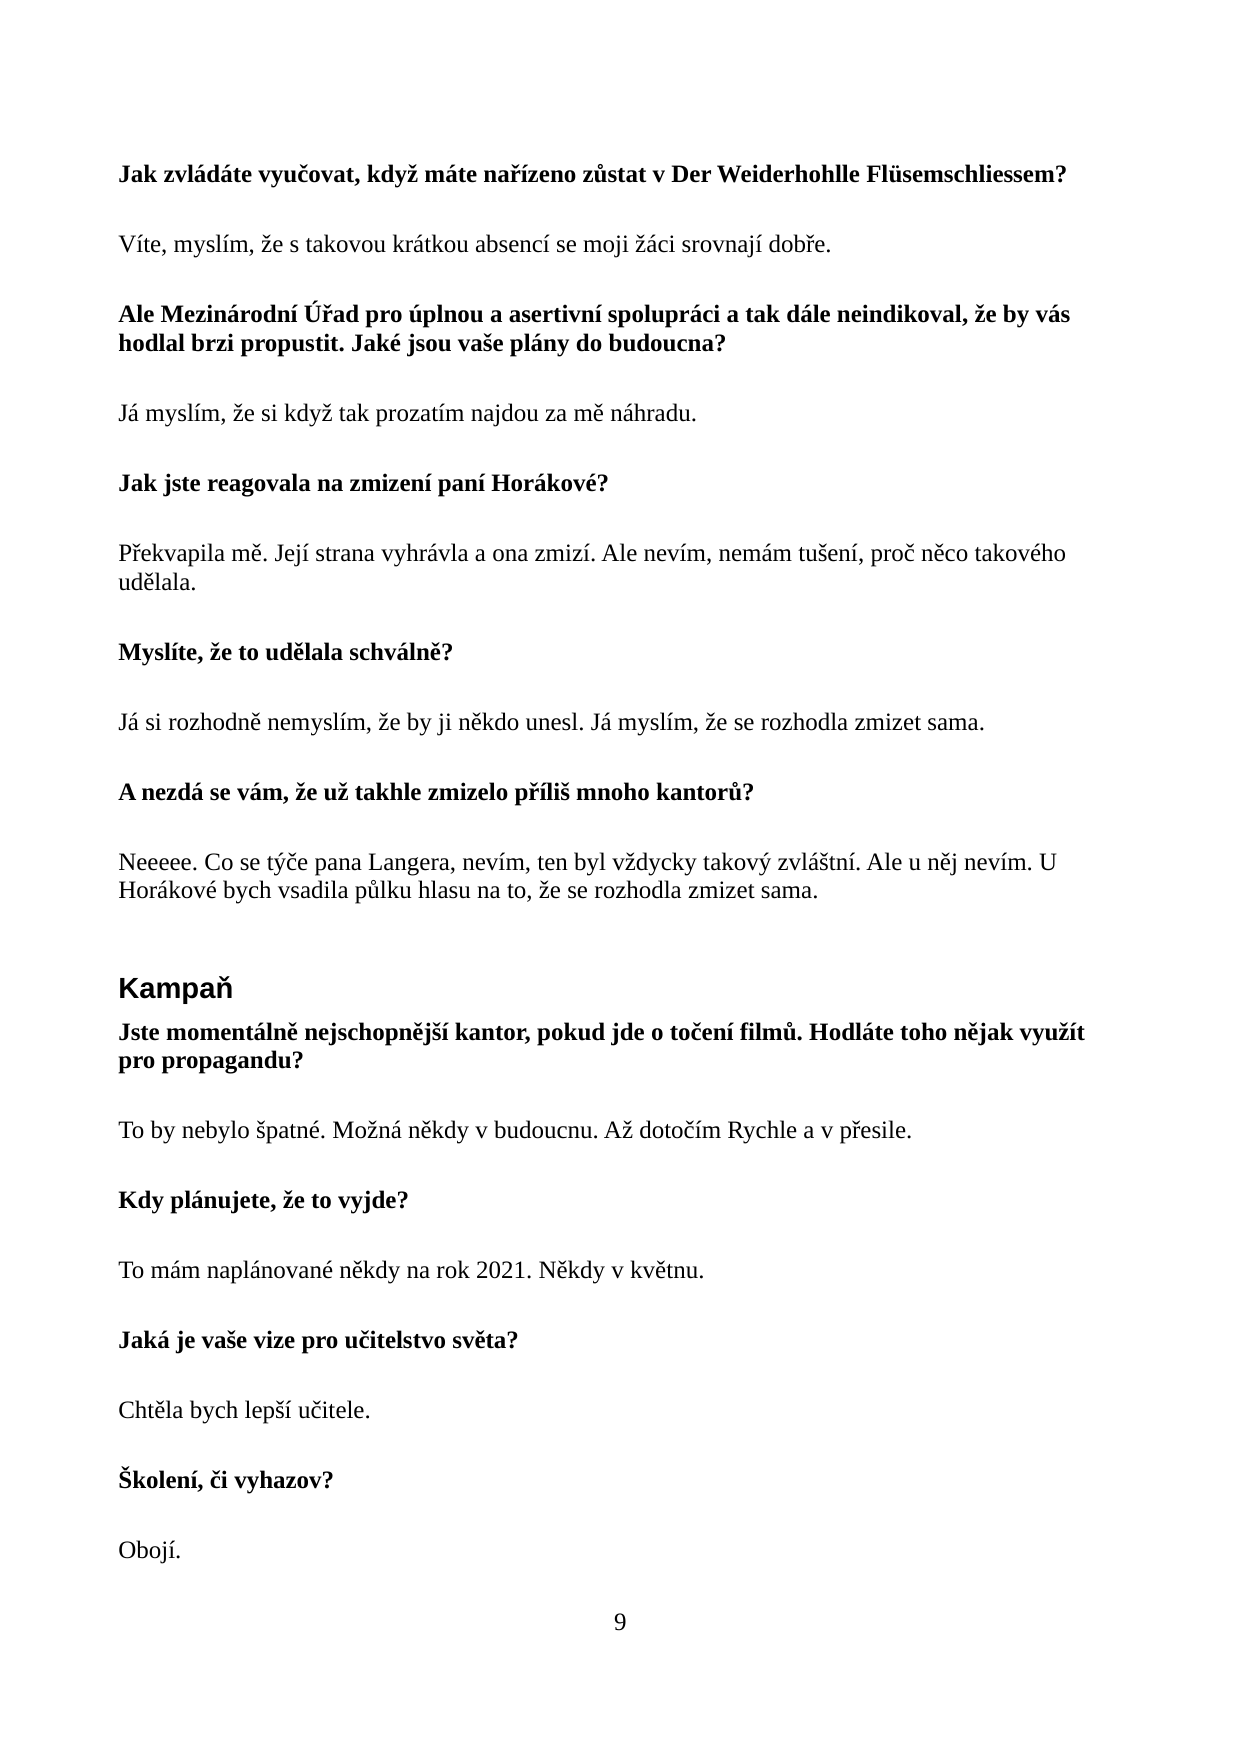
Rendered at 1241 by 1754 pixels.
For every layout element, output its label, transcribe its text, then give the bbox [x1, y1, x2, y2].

text Překvapila mě. Její strana vyhrávla a ona zmizí. Ale nevím, nemám tušení, proč něco takového udělala. [118, 538, 1122, 624]
text Jaká je vaše vize pro učitelstvo světa? [118, 1325, 1122, 1383]
text Jak jste reagovala na zmizení paní Horákové? [118, 468, 1122, 526]
text Chtěla bych lepší učitele. [118, 1395, 1122, 1453]
text Jak zvládáte vyučovat, když máte nařízeno zůstat v Der Weiderhohlle Flüsemschliessem? [118, 159, 1122, 217]
text A nezdá se vám, že už takhle zmizelo příliš mnoho kantorů? [118, 777, 1122, 834]
text Já si rozhodně nemyslím, že by ji někdo unesl. Já myslím, že se rozhodla zmizet sama. [118, 707, 1122, 764]
text Jste momentálně nejschopnější kantor, pokud jde o točení filmů. Hodláte toho nějak využít pro propagandu? [118, 1017, 1122, 1103]
text Kdy plánujete, že to vyjde? [118, 1185, 1122, 1243]
text To mám naplánované někdy na rok 2021. Někdy v květnu. [118, 1255, 1122, 1313]
text [118, 118, 1122, 147]
text Neeeee. Co se týče pana Langera, nevím, ten byl vždycky takový zvláštní. Ale u něj nevím. U Horákové bych vsadila půlku hlasu na to, že se rozhodla zmizet sama. [118, 847, 1122, 933]
text Myslíte, že to udělala schválně? [118, 637, 1122, 694]
text To by nebylo špatné. Možná někdy v budoucnu. Až dotočím Rychle a v přesile. [118, 1115, 1122, 1173]
text Školení, či vyhazov? [118, 1465, 1122, 1523]
subtitle Kampaň [118, 971, 1122, 1004]
text Víte, myslím, že s takovou krátkou absencí se moji žáci srovnají dobře. [118, 229, 1122, 287]
text Já myslím, že si když tak prozatím najdou za mě náhradu. [118, 398, 1122, 456]
text Obojí. [118, 1535, 1122, 1564]
text Ale Mezinárodní Úřad pro úplnou a asertivní spolupráci a tak dále neindikoval, že by vás hodlal brzi propustit. Jaké jsou vaše plány do budoucna? [118, 299, 1122, 386]
